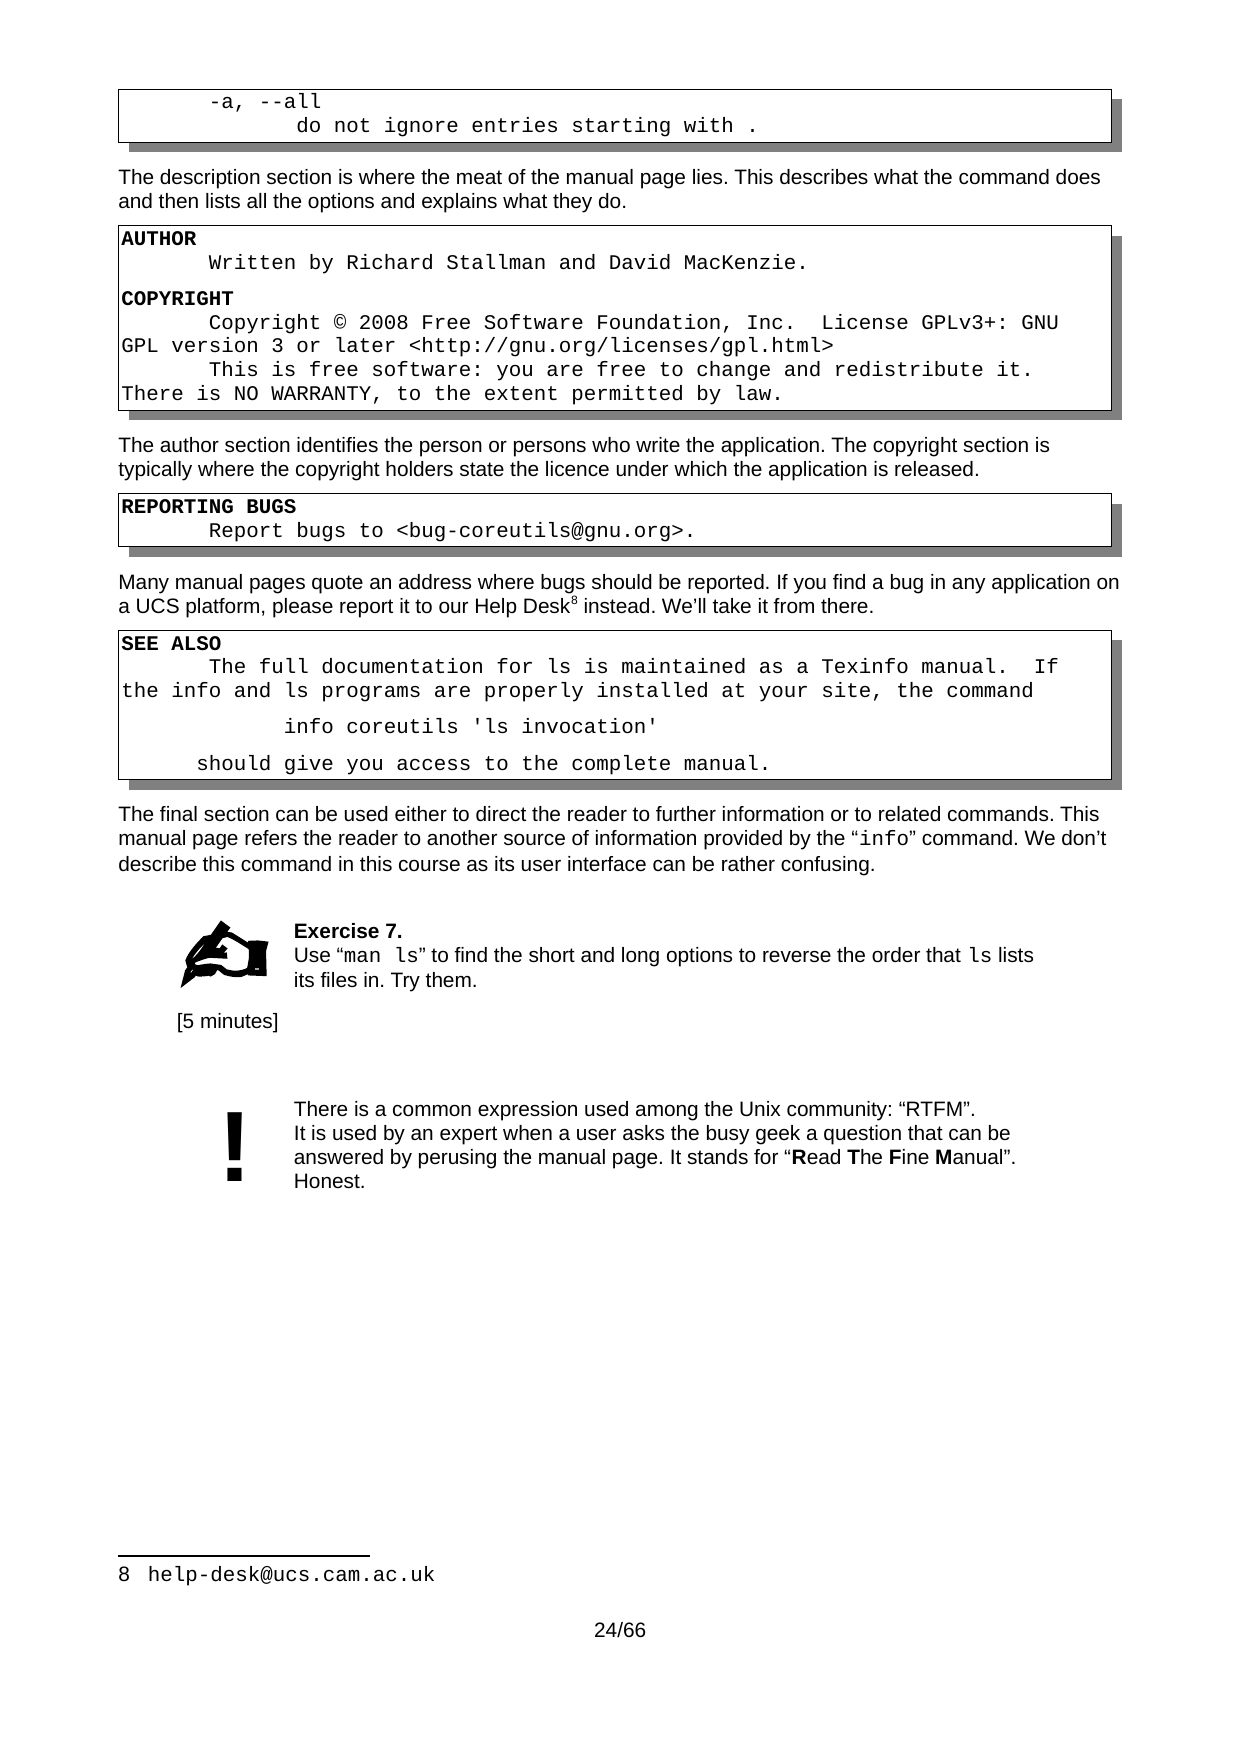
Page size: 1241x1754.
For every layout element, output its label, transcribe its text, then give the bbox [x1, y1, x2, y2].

text AUTHOR Written by Richard Stallman and David MacKenzie. [119, 226, 1111, 276]
table_header There is a common expression used among the Unix community: “RTFM”. It is used by an expert when a user asks the busy geek a question that can be answered by perusing the manual page. It stands for “Read The Fine Manual”. Honest. [294, 1088, 1048, 1202]
table_header ! [177, 1088, 294, 1202]
text info coreutils 'ls invocation' [119, 713, 1111, 740]
text The description section is where the meat of the manual page lies. This describes what the command does and then lists all the options and explains what they do. [118, 165, 1122, 213]
text COPYRIGHT Copyright © 2008 Free Software Foundation, Inc. License GPLv3+: GNU GPL version 3 or later <http://gnu.org/licenses/gpl.html> This is free software: you are free to change and redistribute it. There is NO WARRANTY, to the extent permitted by law. [119, 285, 1111, 409]
text -a, --all do not ignore entries starting with . [119, 90, 1111, 142]
table_header  [5 minutes] [177, 919, 294, 1033]
text SEE ALSO The full documentation for ls is maintained as a Texinfo manual. If the info and ls programs are properly installed at your site, the command [119, 631, 1111, 704]
table_header Use “man ls” to find the short and long options to reverse the order that ls lists its files in. Try them. [294, 919, 1048, 1033]
text The author section identifies the person or persons who write the application. The copyright section is typically where the copyright holders state the licence under which the application is released. [118, 433, 1122, 481]
text should give you access to the complete manual. [119, 749, 1111, 779]
text REPORTING BUGS Report bugs to <bug-coreutils@gnu.org>. [119, 494, 1111, 546]
text The final section can be used either to direct the reader to further information or to related commands. This manual page refers the reader to another source of information provided by the “info” command. We don’t describe this command in this course as its user interface can be rather confusing. [118, 802, 1122, 876]
text help-desk@ucs.cam.ac.uk [118, 1562, 1122, 1588]
text Many manual pages quote an address where bugs should be reported. If you find a bug in any application on a UCS platform, please report it to our Help Desk instead. We’ll take it from there. [118, 569, 1122, 617]
